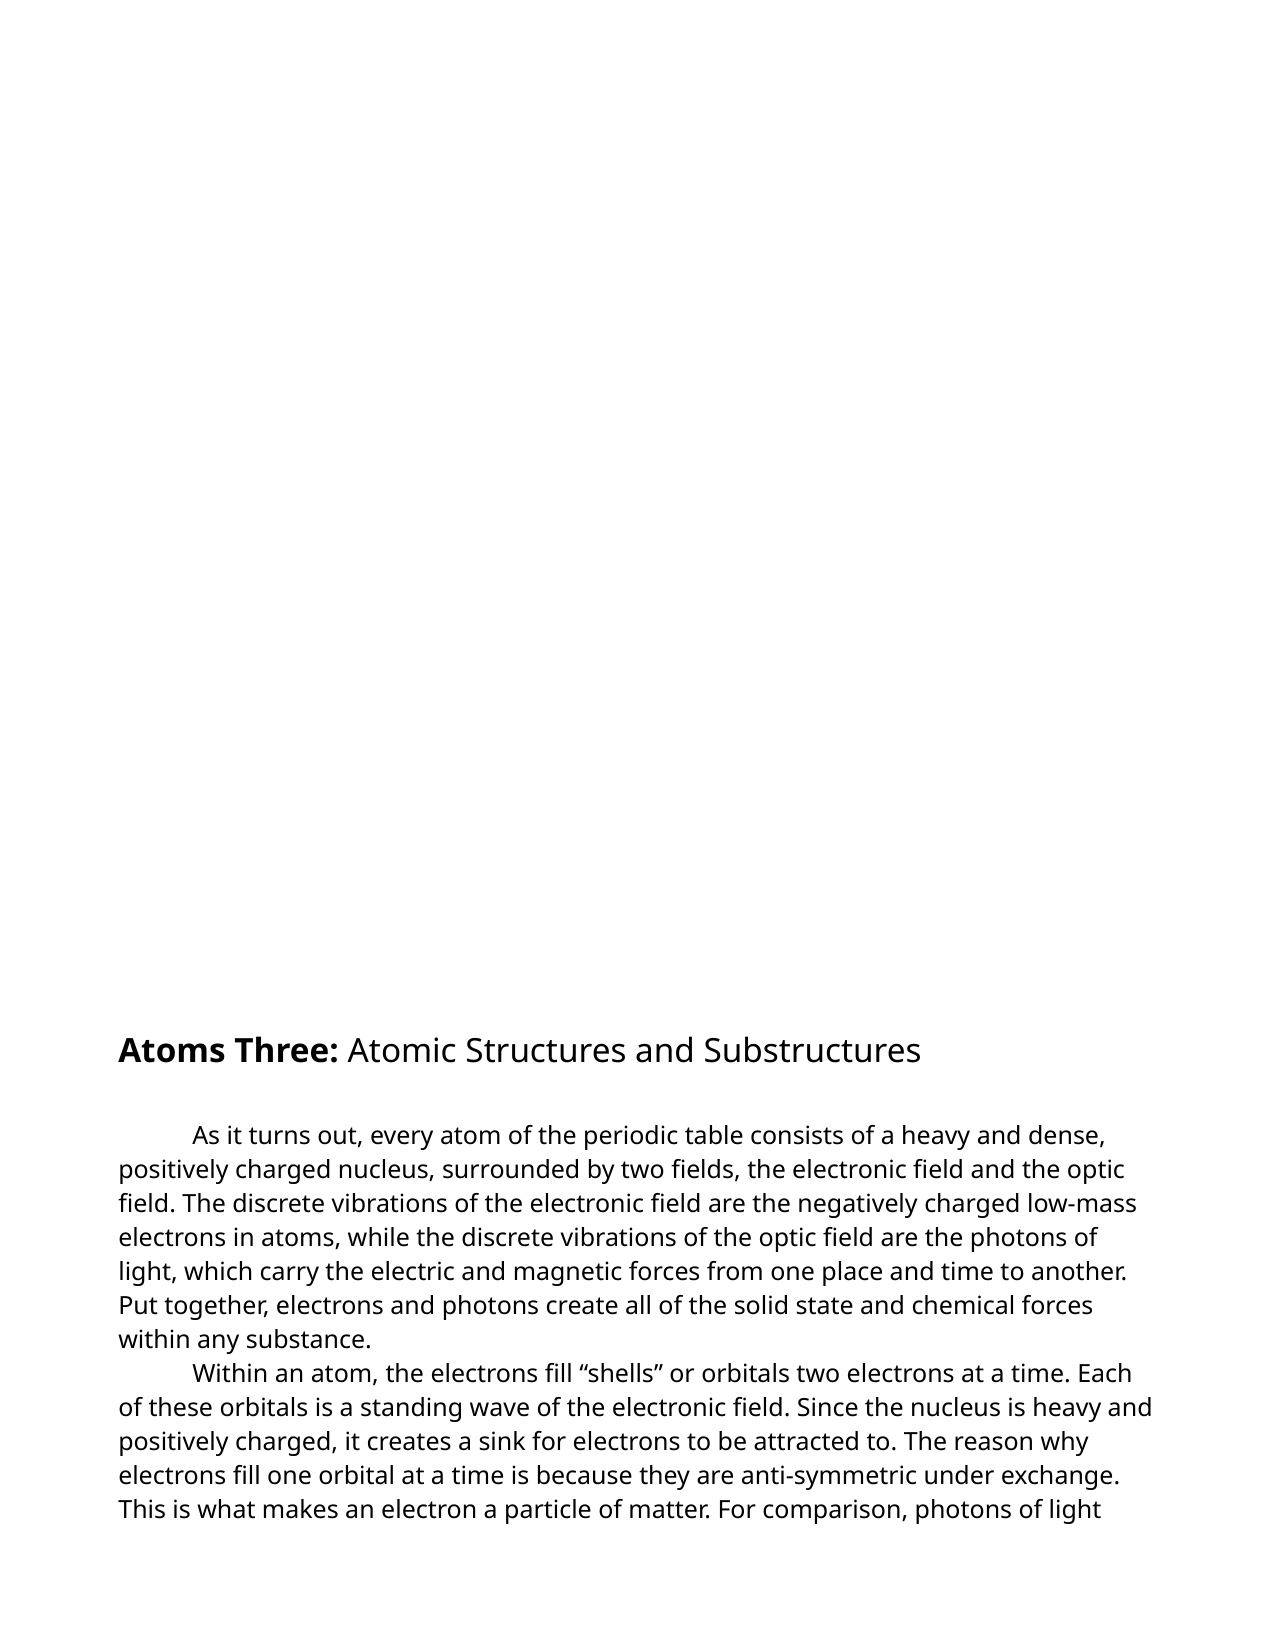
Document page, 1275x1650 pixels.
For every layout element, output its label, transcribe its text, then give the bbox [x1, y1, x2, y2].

text As it turns out, every atom of the periodic table consists of a heavy and dense, positively charged nucleus, surrounded by two fields, the electronic field and the optic field. The discrete vibrations of the electronic field are the negatively charged low-mass electrons in atoms, while the discrete vibrations of the optic field are the photons of light, which carry the electric and magnetic forces from one place and time to another. Put together, electrons and photons create all of the solid state and chemical forces within any substance. [118, 1117, 1157, 1356]
text Within an atom, the electrons fill “shells” or orbitals two electrons at a time. Each of these orbitals is a standing wave of the electronic field. Since the nucleus is heavy and positively charged, it creates a sink for electrons to be attracted to. The reason why electrons fill one orbital at a time is because they are anti-symmetric under exchange. This is what makes an electron a particle of matter. For comparison, photons of light [118, 1356, 1157, 1526]
text Atoms Three: Atomic Structures and Substructures [118, 1026, 1157, 1072]
